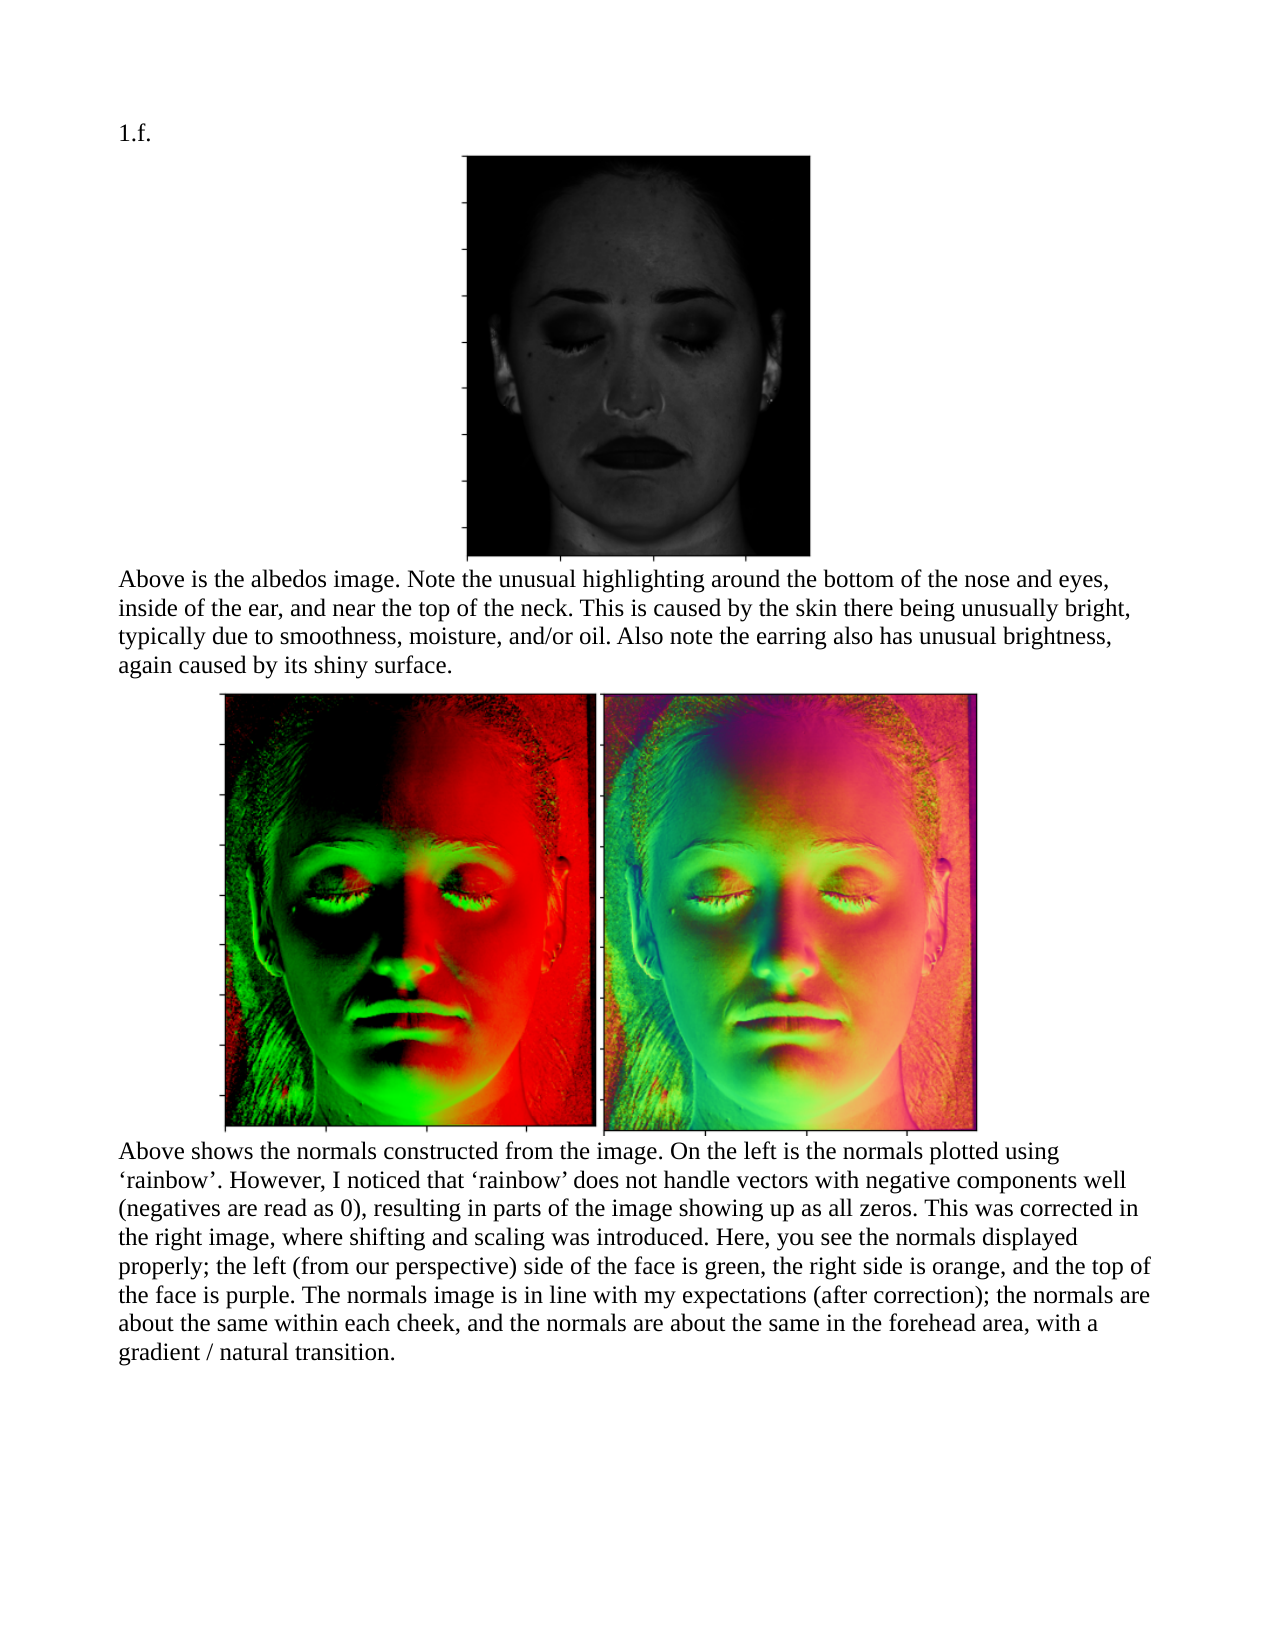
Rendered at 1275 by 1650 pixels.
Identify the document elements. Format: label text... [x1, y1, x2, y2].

text 1.f. [118, 118, 1157, 147]
text Above shows the normals constructed from the image. On the left is the normals plotted using ‘rainbow’. However, I noticed that ‘rainbow’ does not handle vectors with negative components well (negatives are read as 0), resulting in parts of the image showing up as all zeros. This was corrected in the right image, where shifting and scaling was introduced. Here, you see the normals displayed properly; the left (from our perspective) side of the face is green, the right side is orange, and the top of the face is purple. The normals image is in line with my expectations (after correction); the normals are about the same within each cheek, and the normals are about the same in the forehead area, with a gradient / natural transition. [118, 679, 1157, 1366]
text Above is the albedos image. Note the unusual highlighting around the bottom of the nose and eyes, inside of the ear, and near the top of the neck. This is caused by the skin there being unusually bright, typically due to smoothness, moisture, and/or oil. Also note the earring also has unusual brightness, again caused by its shiny surface. [118, 147, 1157, 679]
picture [219, 689, 982, 1136]
picture [456, 146, 819, 564]
